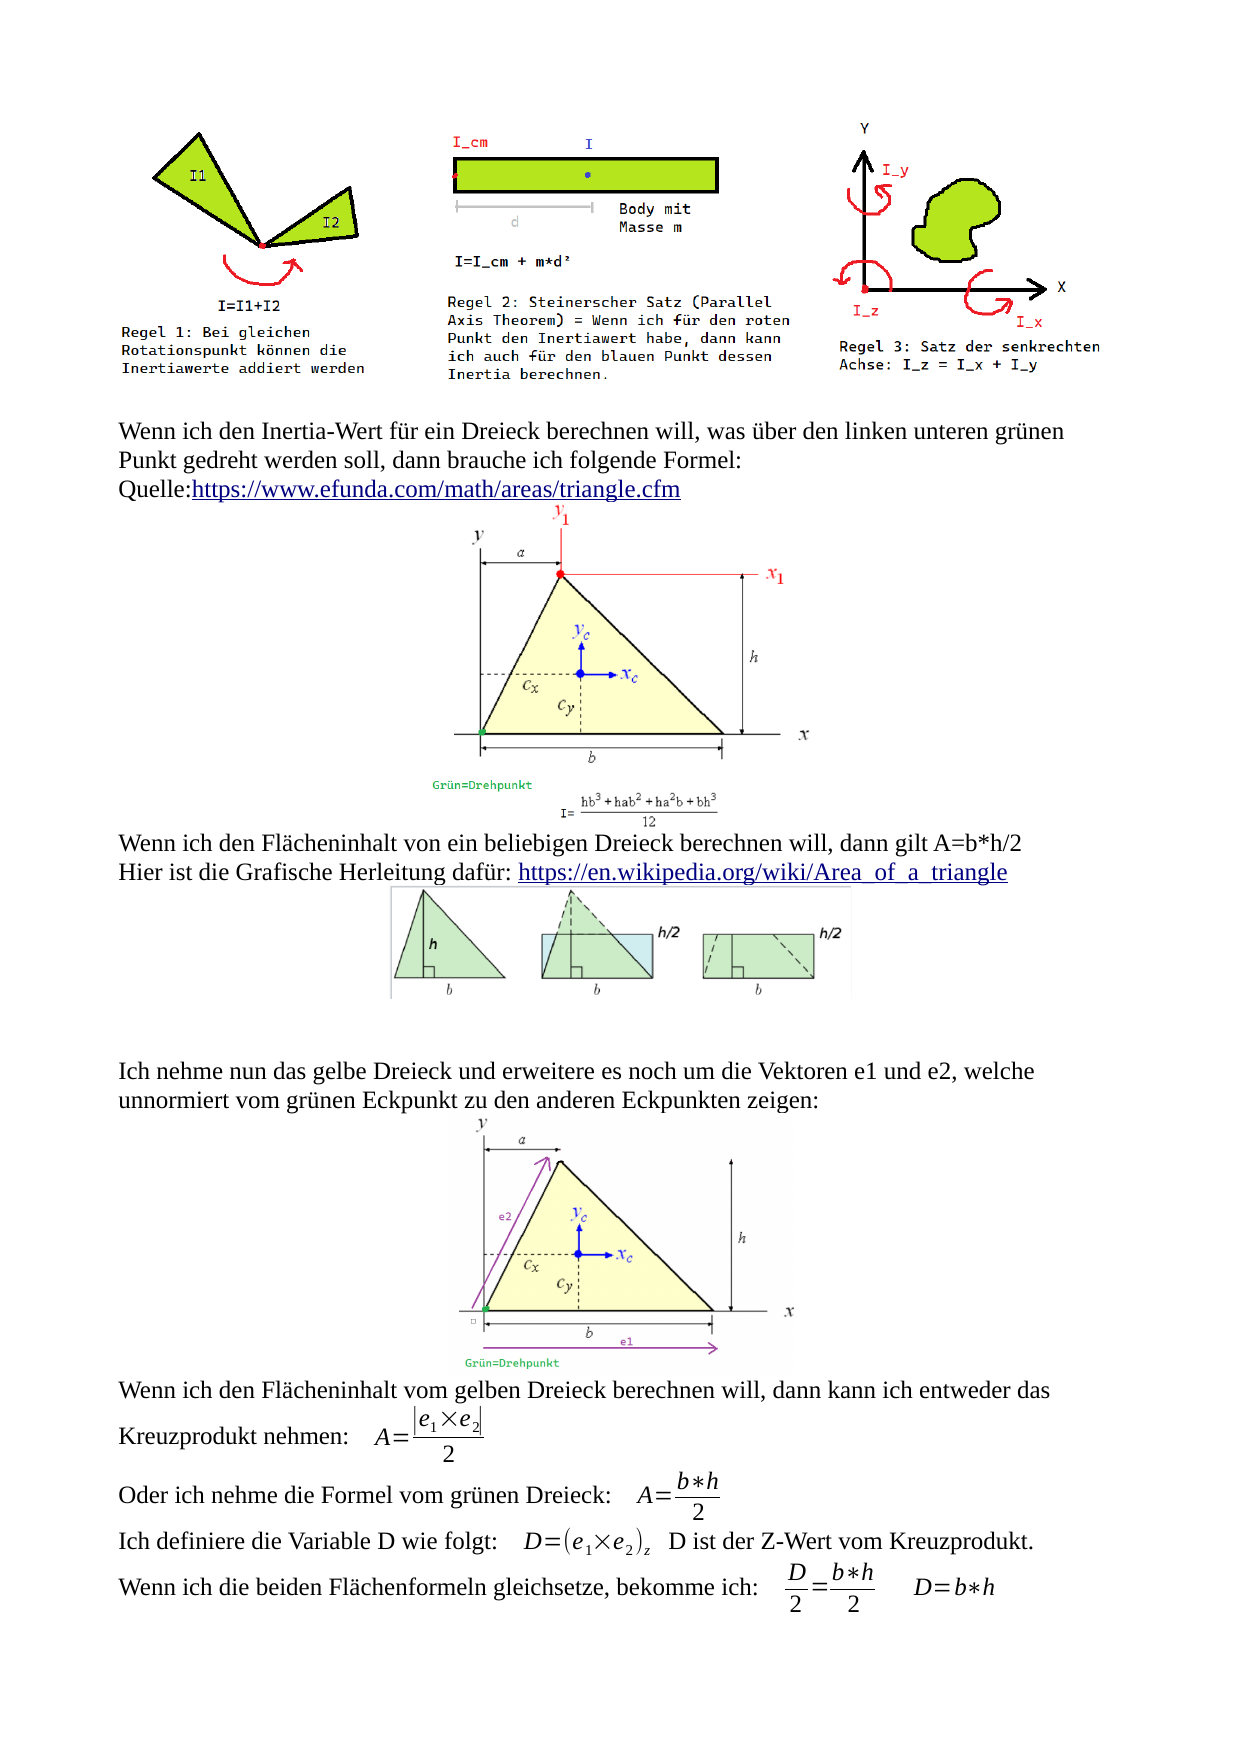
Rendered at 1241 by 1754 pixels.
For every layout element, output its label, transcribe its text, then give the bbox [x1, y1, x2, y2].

picture [418, 502, 822, 829]
text Hier ist die Grafische Herleitung dafür: https://en.wikipedia.org/wiki/Area_of_a_triangle [118, 857, 1122, 886]
text Wenn ich den Flächeninhalt vom gelben Dreieck berechnen will, dann kann ich entweder das Kreuzprodukt nehmen: [118, 1114, 1122, 1467]
text Wenn ich den Flächeninhalt von ein beliebigen Dreieck berechnen will, dann gilt A=b*h/2 [118, 503, 1122, 857]
text Ich nehme nun das gelbe Dreieck und erweitere es noch um die Vektoren e1 und e2, welche unnormiert vom grünen Eckpunkt zu den anderen Eckpunkten zeigen: [118, 1056, 1122, 1114]
picture [388, 885, 852, 999]
picture [446, 1113, 795, 1376]
text Wenn ich die beiden Flächenformeln gleichsetze, bekomme ich: [118, 1559, 1122, 1618]
text Ich definiere die Variable D wie folgt: D ist der Z-Wert vom Kreuzprodukt. [118, 1526, 1122, 1559]
text Oder ich nehme die Formel vom grünen Dreieck: [118, 1467, 1122, 1526]
text Wenn ich den Inertia-Wert für ein Dreieck berechnen will, was über den linken unteren grünen Punkt gedreht werden soll, dann brauche ich folgende Formel: [118, 416, 1122, 474]
picture [118, 118, 1123, 388]
text Quelle:https://www.efunda.com/math/areas/triangle.cfm [118, 474, 1122, 503]
